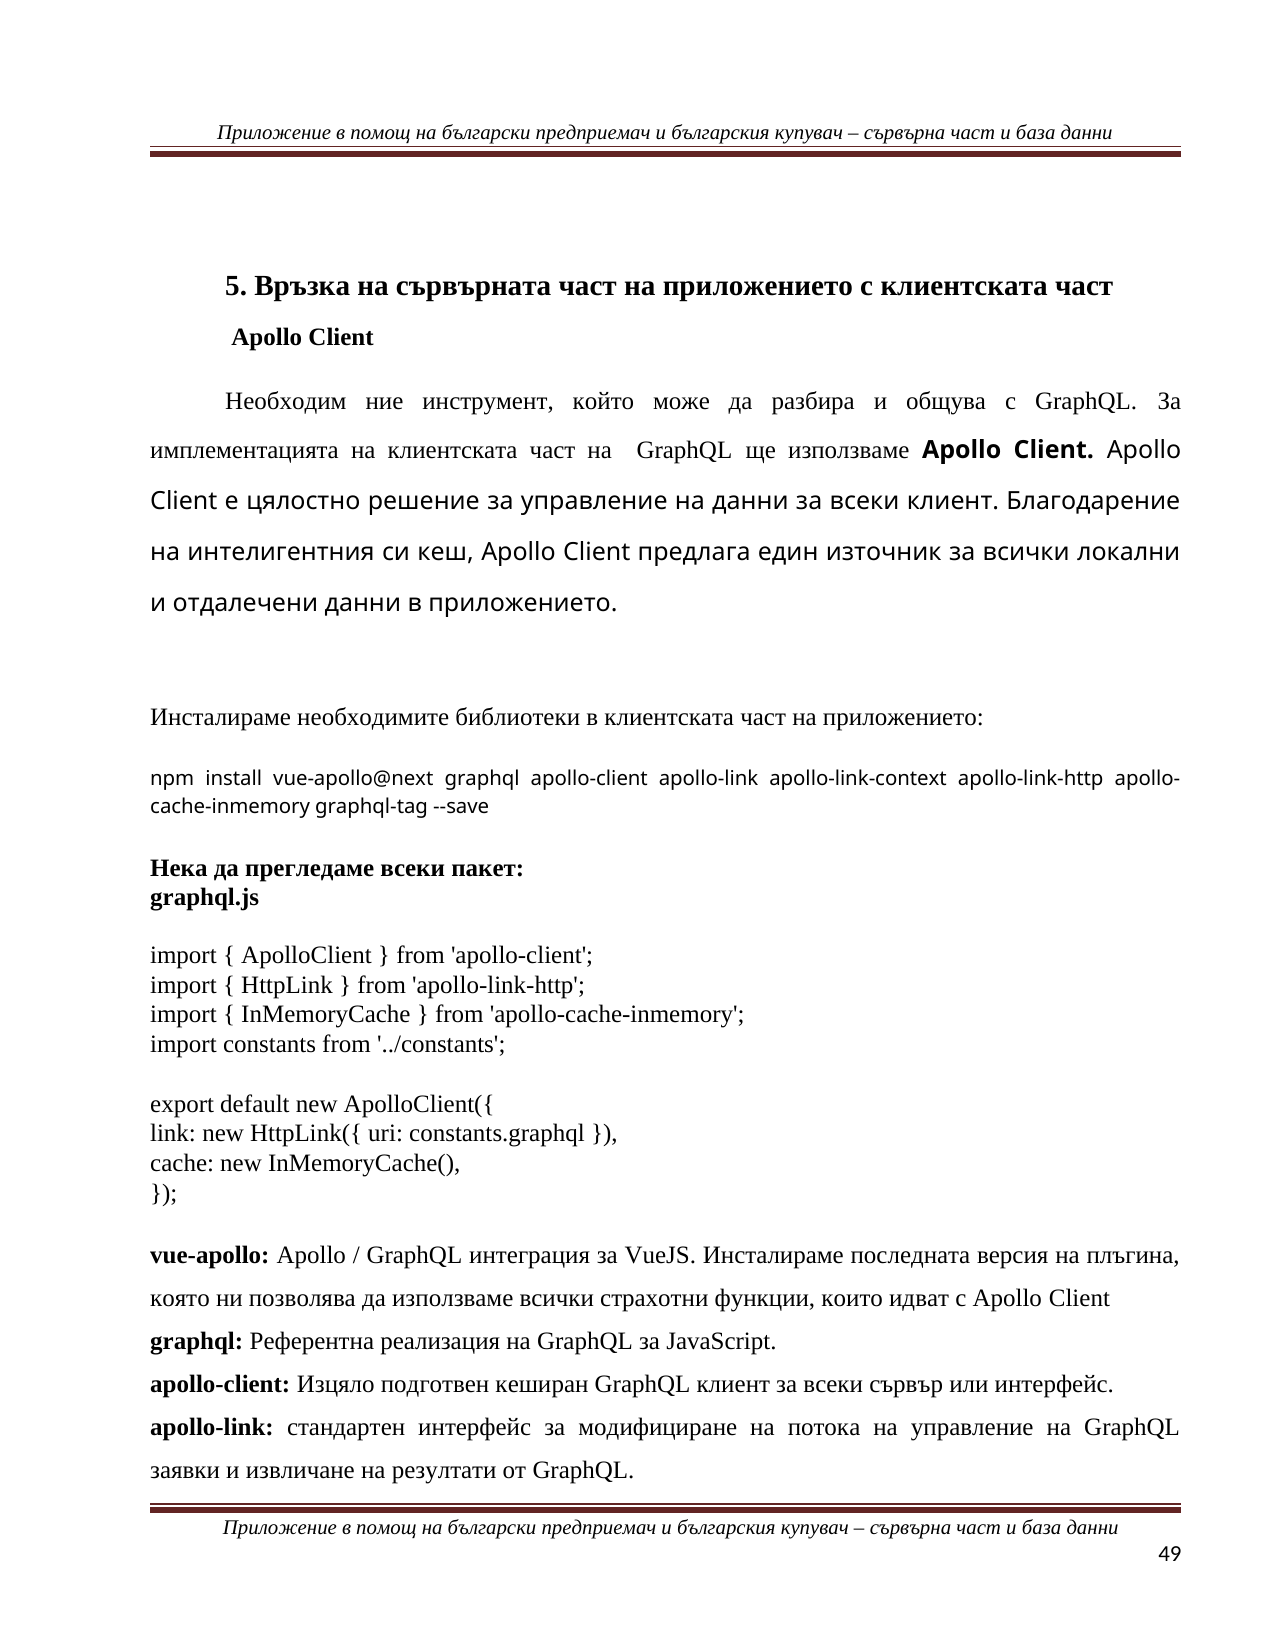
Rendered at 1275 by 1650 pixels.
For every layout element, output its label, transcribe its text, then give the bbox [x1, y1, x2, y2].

text import { InMemoryCache } from 'apollo-cache-inmemory'; [150, 999, 1181, 1028]
text Необходим ние инструмент, който може да разбира и общува с GraphQL. За имплементацията на клиентската част на GraphQL ще използваме Apollo Client. Apollo Client е цялостно решение за управление на данни за всеки клиент. Благодарение на интелигентния си кеш, Apollo Client предлага един източник за всички локални и отдалечени данни в приложението. [150, 386, 1181, 619]
text graphql.js [150, 882, 1181, 910]
text link: new HttpLink({ uri: constants.graphql }), [150, 1117, 1181, 1147]
text apollo-link: стандартен интерфейс за модифициране на потока на управление на GraphQL заявки и извличане на резултати от GraphQL. [150, 1412, 1181, 1484]
text export default new ApolloClient({ [150, 1088, 1181, 1117]
text }); [150, 1177, 1181, 1206]
text npm install vue-apollo@next graphql apollo-client apollo-link apollo-link-context apollo-link-http apollo-cache-inmemory graphql-tag --save [150, 764, 1181, 819]
text 5. Връзка на сървърната част на приложението с клиентската част [150, 268, 1181, 301]
text import constants from '../constants'; [150, 1028, 1181, 1058]
text cache: new InMemoryCache(), [150, 1147, 1181, 1177]
text vue-apollo: Apollo / GraphQL интеграция за VueJS. Инсталираме последната версия на плъгина, която ни позволява да използваме всички страхотни функции, които идват с Apollo Client [150, 1240, 1181, 1312]
text Apollo Client [150, 322, 1181, 351]
text Инсталираме необходимите библиотеки в клиентската част на приложението: [150, 702, 1181, 731]
text Нека да прегледаме всеки пакет: [150, 853, 1181, 882]
text graphql: Референтна реализация на GraphQL за JavaScript. [150, 1326, 1181, 1355]
text apollo-client: Изцяло подготвен кеширан GraphQL клиент за всеки сървър или интерфейс. [150, 1369, 1181, 1398]
text import { ApolloClient } from 'apollo-client'; [150, 940, 1181, 969]
text import { HttpLink } from 'apollo-link-http'; [150, 969, 1181, 999]
